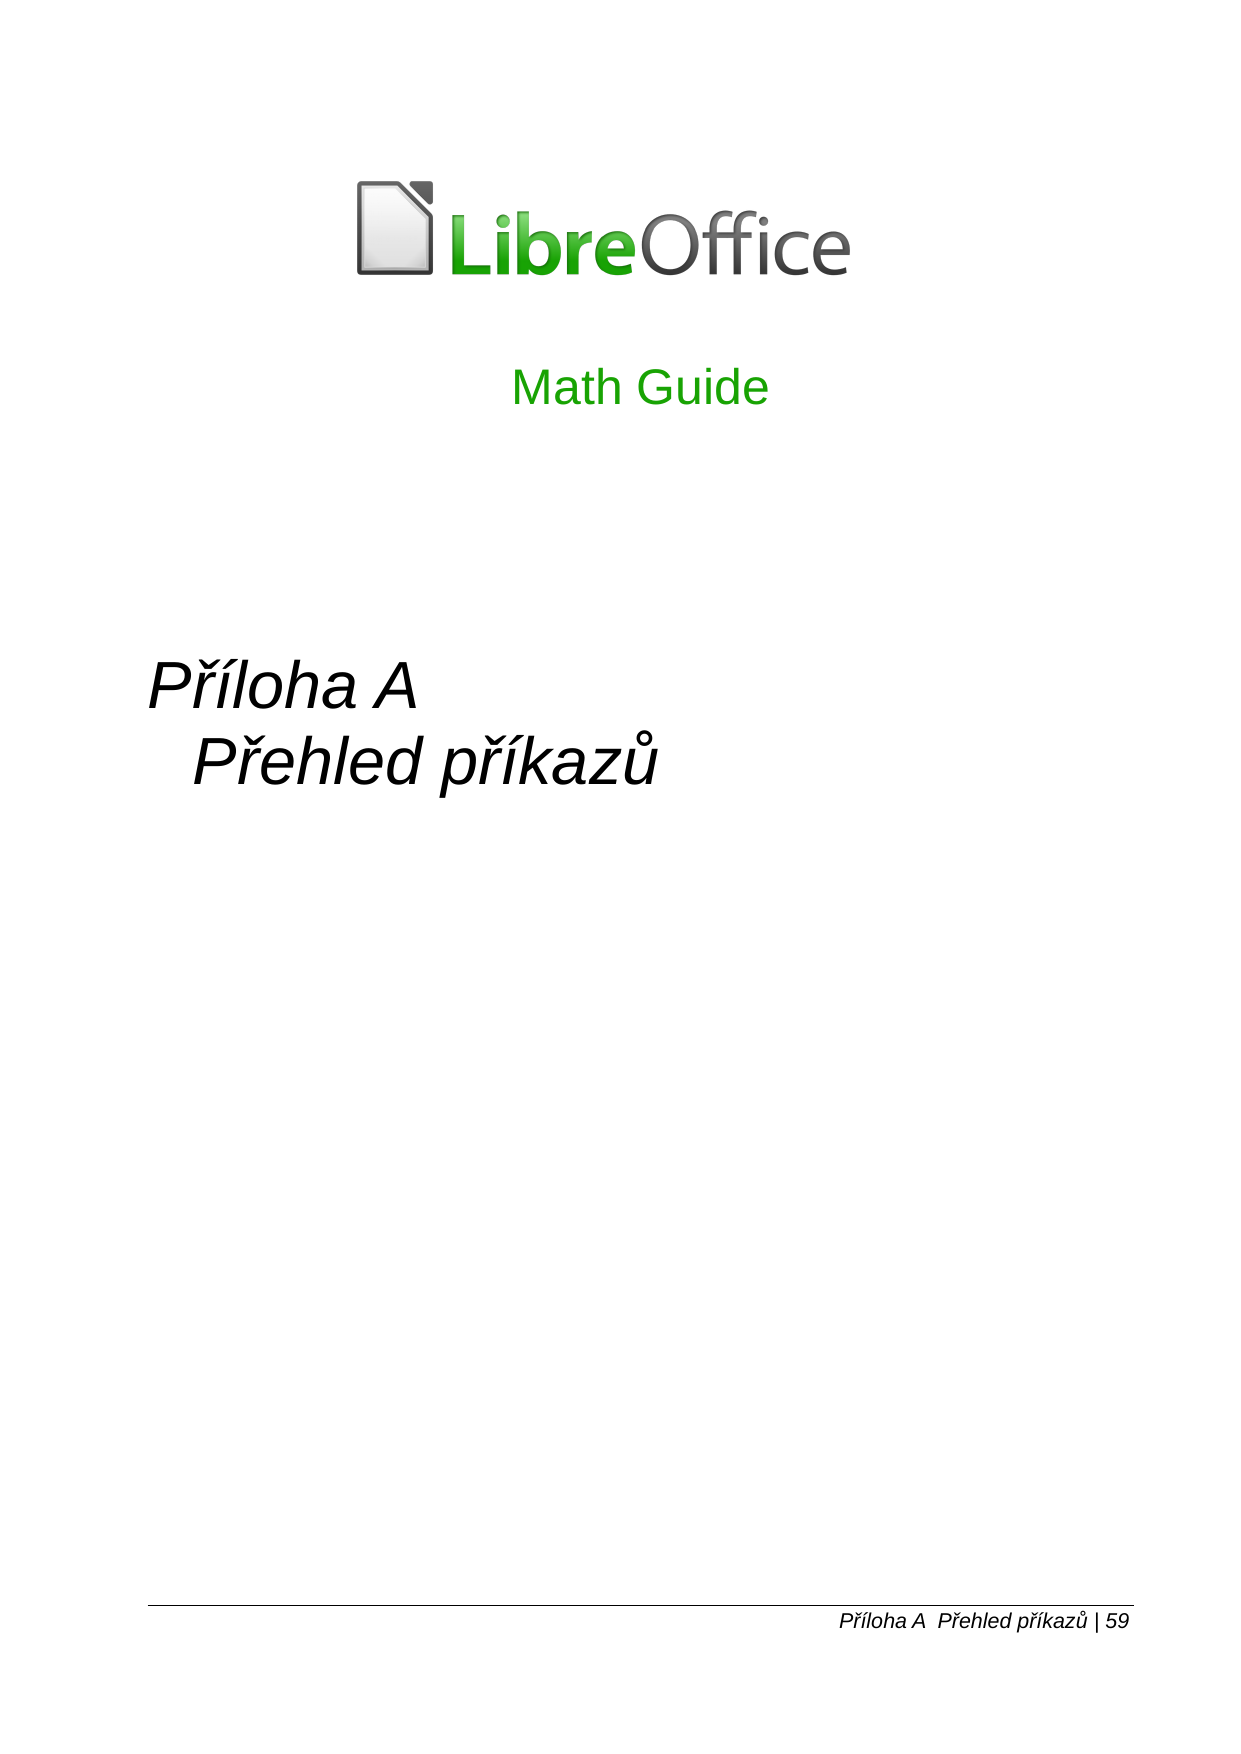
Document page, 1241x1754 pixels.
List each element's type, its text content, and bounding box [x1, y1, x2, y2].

text Příručka programu Math [148, 357, 1134, 415]
title Příloha A Přehled příkazů [148, 646, 1134, 799]
picture [352, 177, 853, 282]
